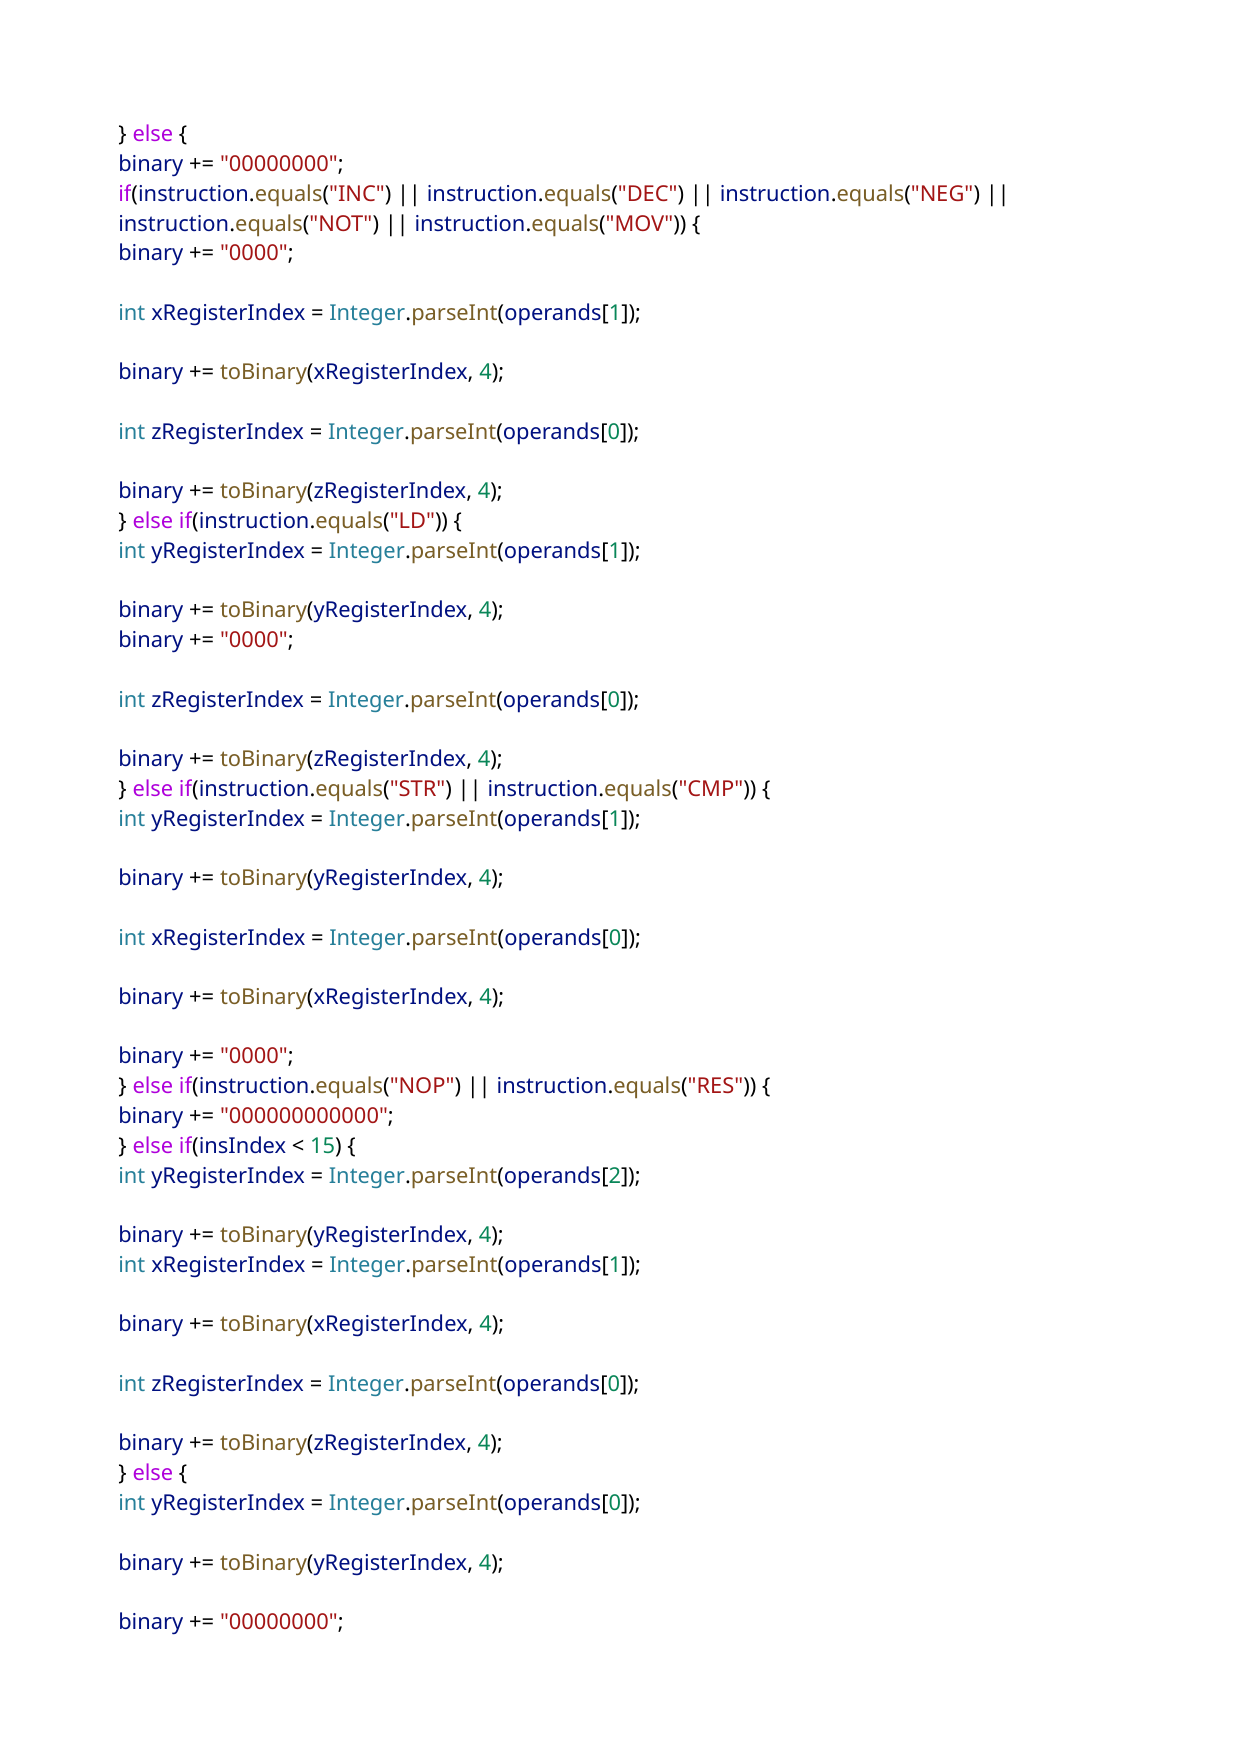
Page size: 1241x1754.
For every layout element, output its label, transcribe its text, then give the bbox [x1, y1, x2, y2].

text } else if(instruction.equals("NOP") || instruction.equals("RES")) { [118, 1070, 1122, 1100]
text int zRegisterIndex = Integer.parseInt(operands[0]); [118, 683, 1122, 713]
text binary += "0000"; [118, 237, 1122, 267]
text binary += toBinary(zRegisterIndex, 4); [118, 743, 1122, 773]
text binary += "000000000000"; [118, 1100, 1122, 1130]
text binary += toBinary(zRegisterIndex, 4); [118, 475, 1122, 505]
text binary += toBinary(xRegisterIndex, 4); [118, 1308, 1122, 1338]
text binary += "00000000"; [118, 148, 1122, 178]
text binary += toBinary(yRegisterIndex, 4); [118, 594, 1122, 624]
text binary += toBinary(xRegisterIndex, 4); [118, 981, 1122, 1011]
text binary += toBinary(yRegisterIndex, 4); [118, 862, 1122, 892]
text int yRegisterIndex = Integer.parseInt(operands[1]); [118, 535, 1122, 564]
text int xRegisterIndex = Integer.parseInt(operands[0]); [118, 922, 1122, 951]
text } else if(instruction.equals("STR") || instruction.equals("CMP")) { [118, 773, 1122, 803]
text } else if(instruction.equals("LD")) { [118, 505, 1122, 535]
text binary += toBinary(zRegisterIndex, 4); [118, 1427, 1122, 1457]
text } else if(insIndex < 15) { [118, 1130, 1122, 1160]
text int yRegisterIndex = Integer.parseInt(operands[2]); [118, 1160, 1122, 1189]
text } else { [118, 118, 1122, 148]
text int xRegisterIndex = Integer.parseInt(operands[1]); [118, 1249, 1122, 1279]
text binary += "0000"; [118, 1041, 1122, 1070]
text binary += toBinary(yRegisterIndex, 4); [118, 1546, 1122, 1576]
text binary += toBinary(xRegisterIndex, 4); [118, 356, 1122, 386]
text int zRegisterIndex = Integer.parseInt(operands[0]); [118, 1368, 1122, 1398]
text int yRegisterIndex = Integer.parseInt(operands[0]); [118, 1487, 1122, 1517]
text int xRegisterIndex = Integer.parseInt(operands[1]); [118, 297, 1122, 327]
text binary += "0000"; [118, 624, 1122, 654]
text binary += toBinary(yRegisterIndex, 4); [118, 1219, 1122, 1249]
text } else { [118, 1457, 1122, 1487]
text if(instruction.equals("INC") || instruction.equals("DEC") || instruction.equals("NEG") || instruction.equals("NOT") || instruction.equals("MOV")) { [118, 178, 1122, 237]
text int yRegisterIndex = Integer.parseInt(operands[1]); [118, 803, 1122, 832]
text binary += "00000000"; [118, 1606, 1122, 1636]
text int zRegisterIndex = Integer.parseInt(operands[0]); [118, 416, 1122, 446]
